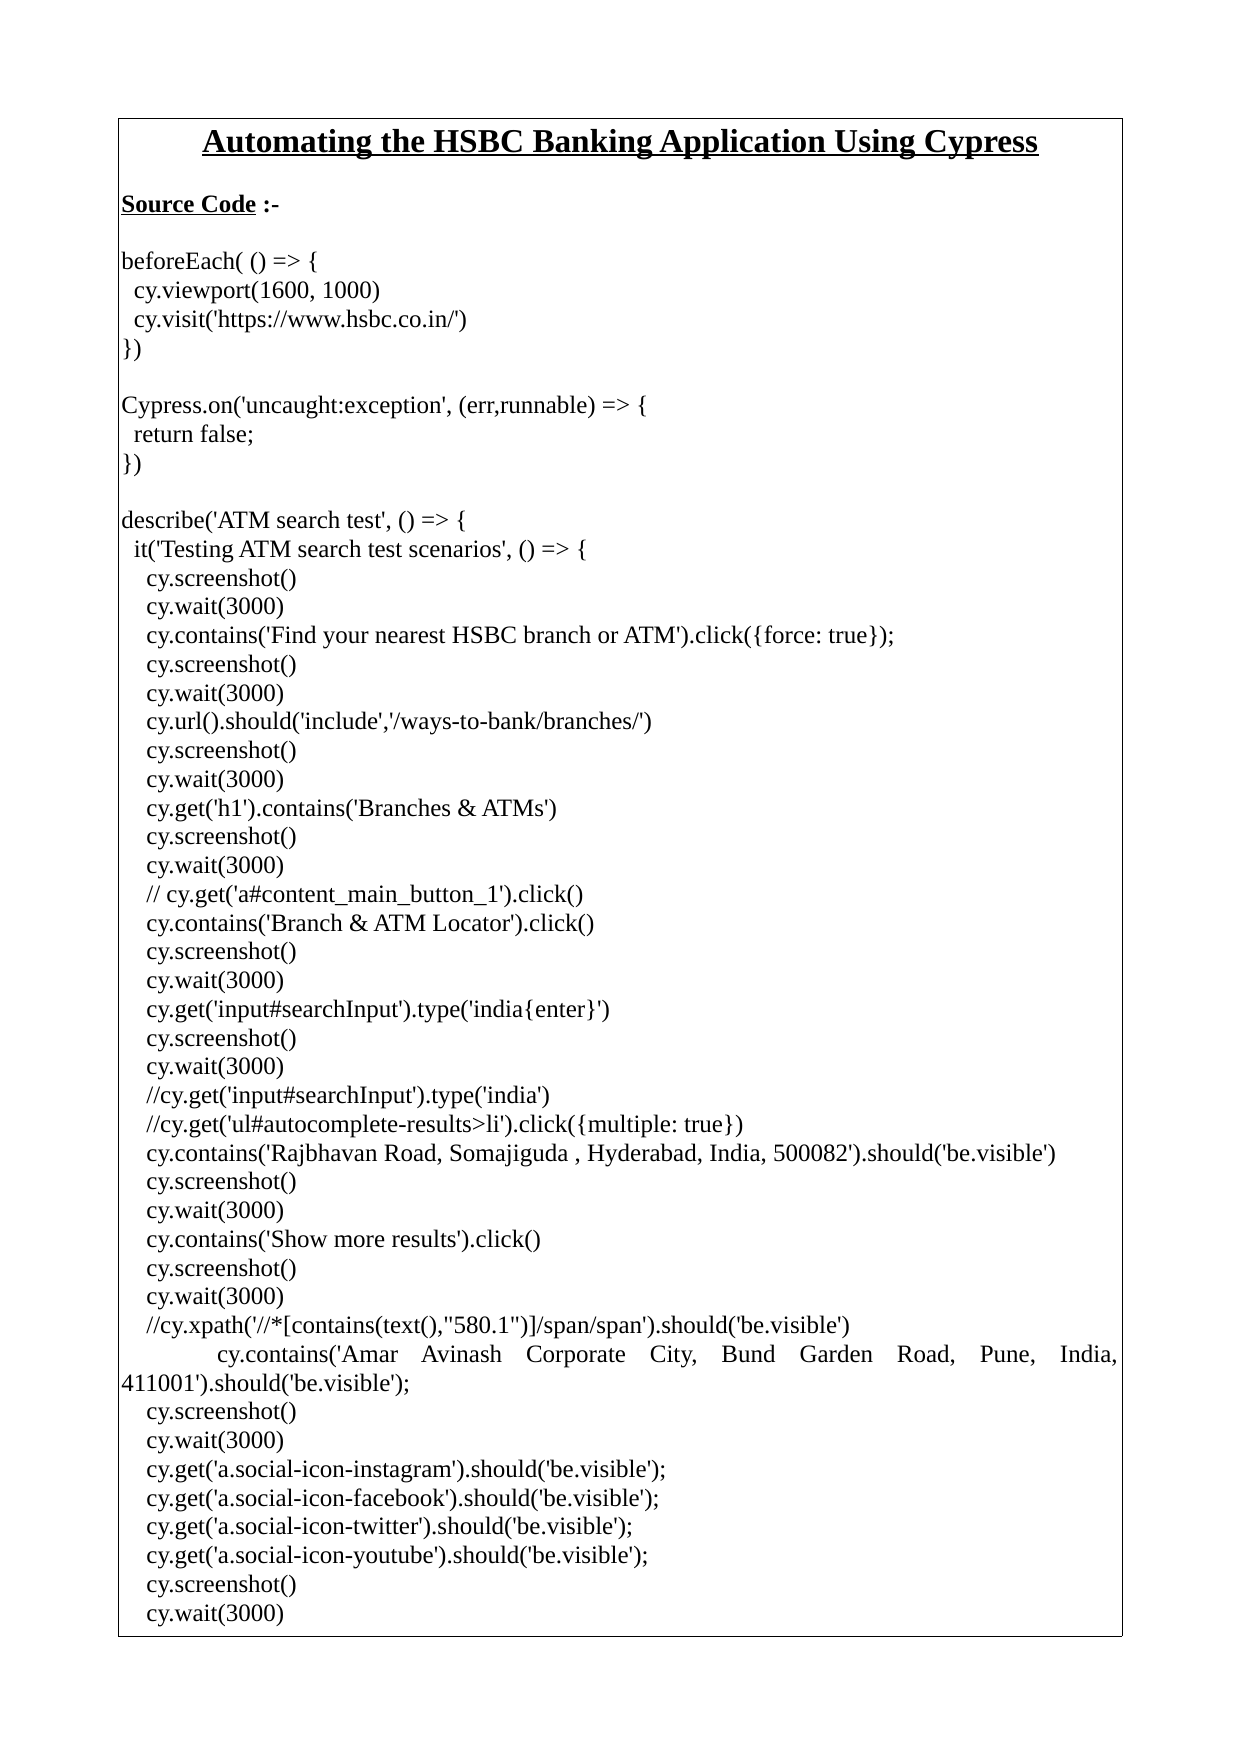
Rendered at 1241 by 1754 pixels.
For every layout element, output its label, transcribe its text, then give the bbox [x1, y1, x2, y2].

text }) [121, 333, 1119, 361]
text //cy.get('ul#autocomplete-results>li').click({multiple: true}) [121, 1109, 1119, 1138]
text cy.screenshot() [121, 1166, 1119, 1195]
text describe('ATM search test', () => { [121, 505, 1119, 534]
text cy.wait(3000) [121, 1051, 1119, 1080]
text return false; [121, 419, 1119, 448]
text cy.screenshot() [121, 563, 1119, 591]
text cy.get('a.social-icon-youtube').should('be.visible'); [121, 1540, 1119, 1569]
text cy.get('a.social-icon-instagram').should('be.visible'); [121, 1454, 1119, 1483]
text cy.get('a.social-icon-twitter').should('be.visible'); [121, 1511, 1119, 1540]
text cy.wait(3000) [121, 1425, 1119, 1454]
text cy.contains('Find your nearest HSBC branch or ATM').click({force: true}); [121, 620, 1119, 649]
text cy.wait(3000) [121, 850, 1119, 879]
text cy.visit('https://www.hsbc.co.in/') [121, 304, 1119, 333]
text beforeEach( () => { [121, 246, 1119, 275]
text cy.screenshot() [121, 1396, 1119, 1425]
text cy.wait(3000) [121, 1598, 1119, 1626]
text cy.screenshot() [121, 1023, 1119, 1051]
text cy.wait(3000) [121, 1281, 1119, 1310]
text // cy.get('a#content_main_button_1').click() [121, 879, 1119, 908]
text cy.contains('Branch & ATM Locator').click() [121, 908, 1119, 936]
text cy.wait(3000) [121, 1195, 1119, 1224]
text cy.get('a.social-icon-facebook').should('be.visible'); [121, 1483, 1119, 1511]
text cy.contains('Rajbhavan Road, Somajiguda , Hyderabad, India, 500082').should('be.visible') [121, 1138, 1119, 1166]
text //cy.get('input#searchInput').type('india') [121, 1080, 1119, 1109]
text cy.get('input#searchInput').type('india{enter}') [121, 994, 1119, 1023]
text cy.screenshot() [121, 1569, 1119, 1598]
text cy.wait(3000) [121, 678, 1119, 706]
text cy.wait(3000) [121, 591, 1119, 620]
text cy.screenshot() [121, 1253, 1119, 1281]
text cy.wait(3000) [121, 965, 1119, 994]
text cy.contains('Amar Avinash Corporate City, Bund Garden Road, Pune, India, 411001').should('be.visible'); [121, 1339, 1119, 1396]
text cy.screenshot() [121, 735, 1119, 764]
text cy.wait(3000) [121, 764, 1119, 793]
text cy.screenshot() [121, 936, 1119, 965]
text cy.screenshot() [121, 821, 1119, 850]
text cy.viewport(1600, 1000) [121, 275, 1119, 304]
text Source Code :- [121, 189, 1119, 218]
text cy.contains('Show more results').click() [121, 1224, 1119, 1253]
text cy.get('h1').contains('Branches & ATMs') [121, 793, 1119, 821]
text //cy.xpath('//*[contains(text(),"580.1")]/span/span').should('be.visible') [121, 1310, 1119, 1339]
text cy.screenshot() [121, 649, 1119, 678]
text Cypress.on('uncaught:exception', (err,runnable) => { [121, 390, 1119, 419]
text }) [121, 448, 1119, 476]
text cy.url().should('include','/ways-to-bank/branches/') [121, 706, 1119, 735]
text it('Testing ATM search test scenarios', () => { [121, 534, 1119, 563]
